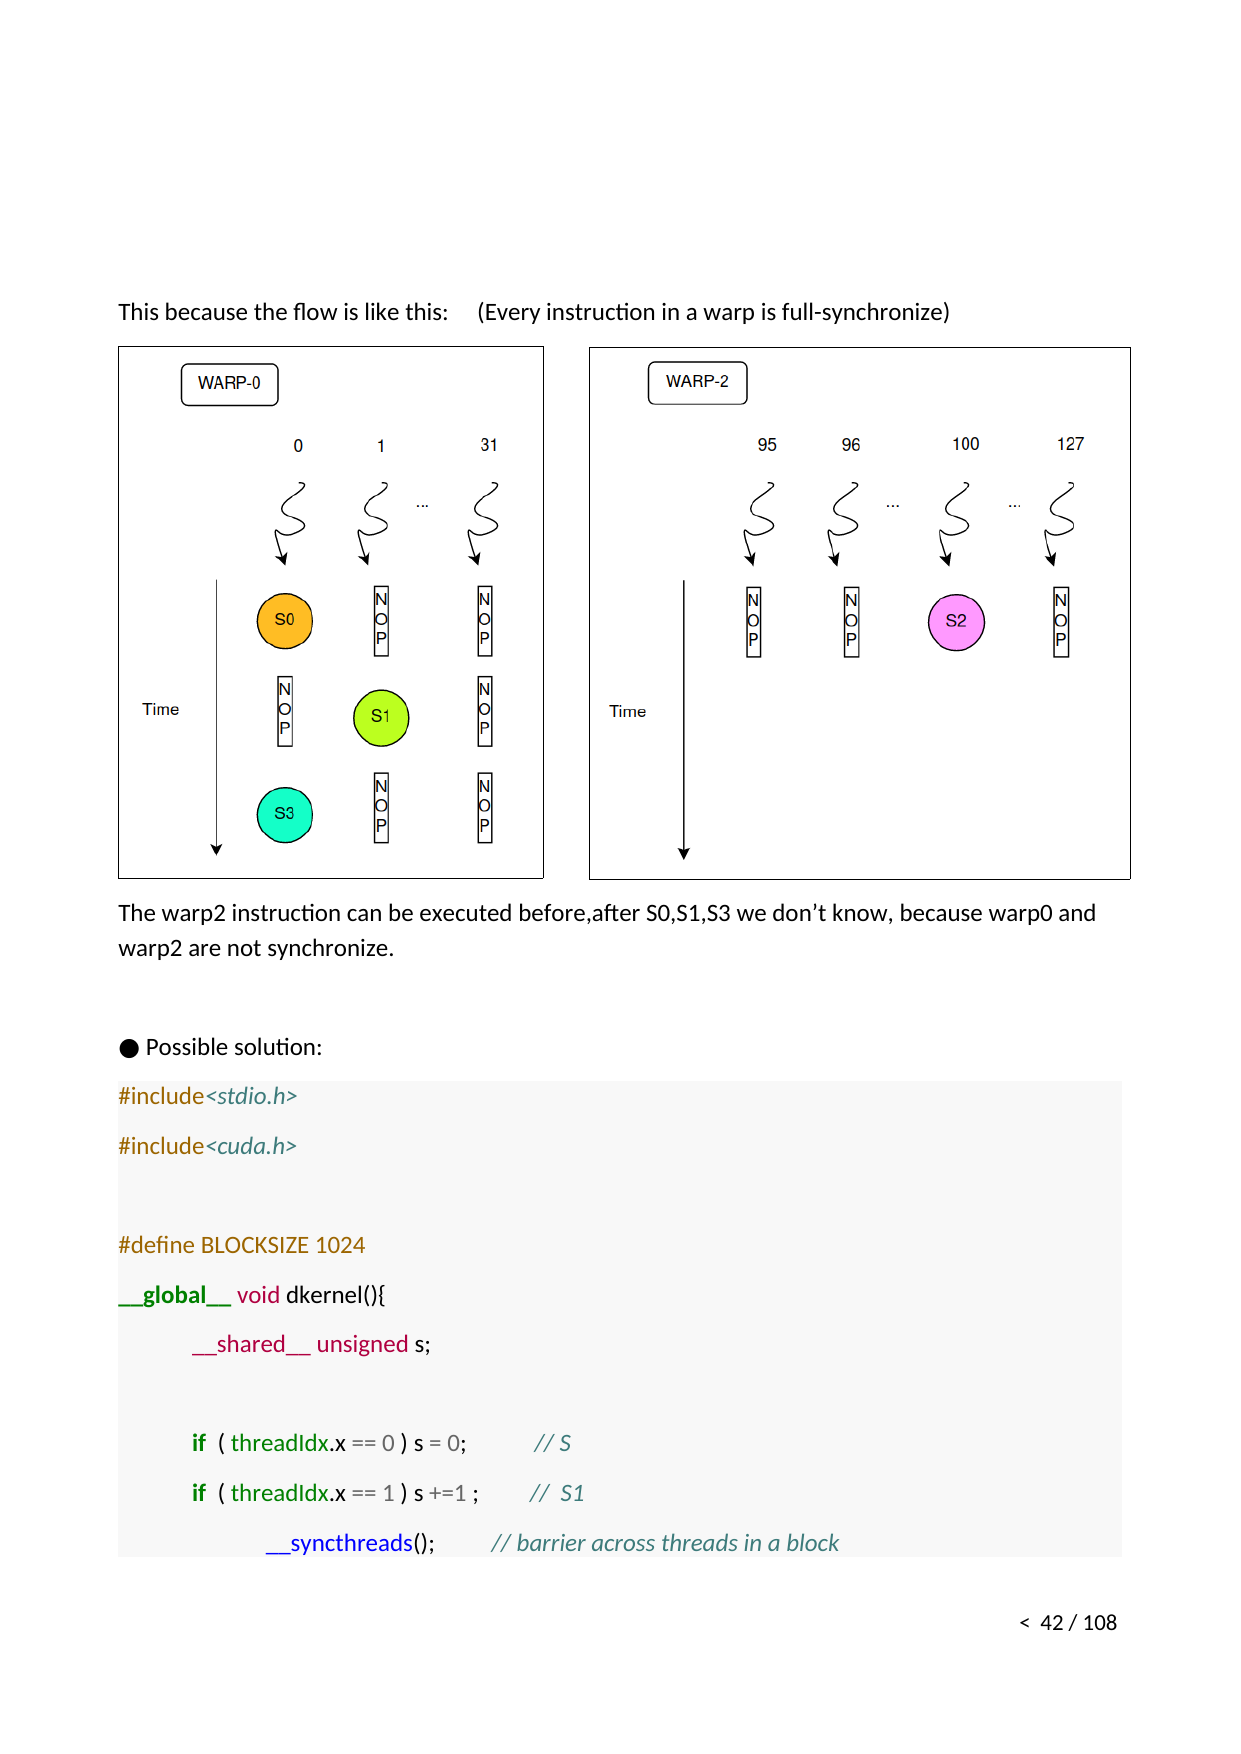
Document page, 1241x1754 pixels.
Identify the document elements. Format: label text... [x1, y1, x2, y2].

text ● Possible solution: [118, 1031, 1122, 1061]
picture [592, 350, 1127, 876]
text This because the flow is like this: (Every instruction in a warp is full-synchronize) [118, 296, 1122, 327]
text if ( threadIdx.x == 1 ) s +=1 ; // S1 [118, 1477, 1122, 1508]
text #define BLOCKSIZE 1024 [118, 1229, 1122, 1260]
text __syncthreads(); // barrier across threads in a block [118, 1527, 1122, 1557]
text if ( threadIdx.x == 0 ) s = 0; // S [118, 1428, 1122, 1458]
text #include<cuda.h> [118, 1130, 1122, 1161]
text The warp2 instruction can be executed before,after S0,S1,S3 we don’t know, because warp0 and warp2 are not synchronize. [118, 897, 1122, 962]
text __shared__ unsigned s; [118, 1328, 1122, 1359]
text __global__ void dkernel(){ [118, 1279, 1122, 1309]
text #include<stdio.h> [118, 1081, 1122, 1111]
picture [121, 349, 540, 875]
